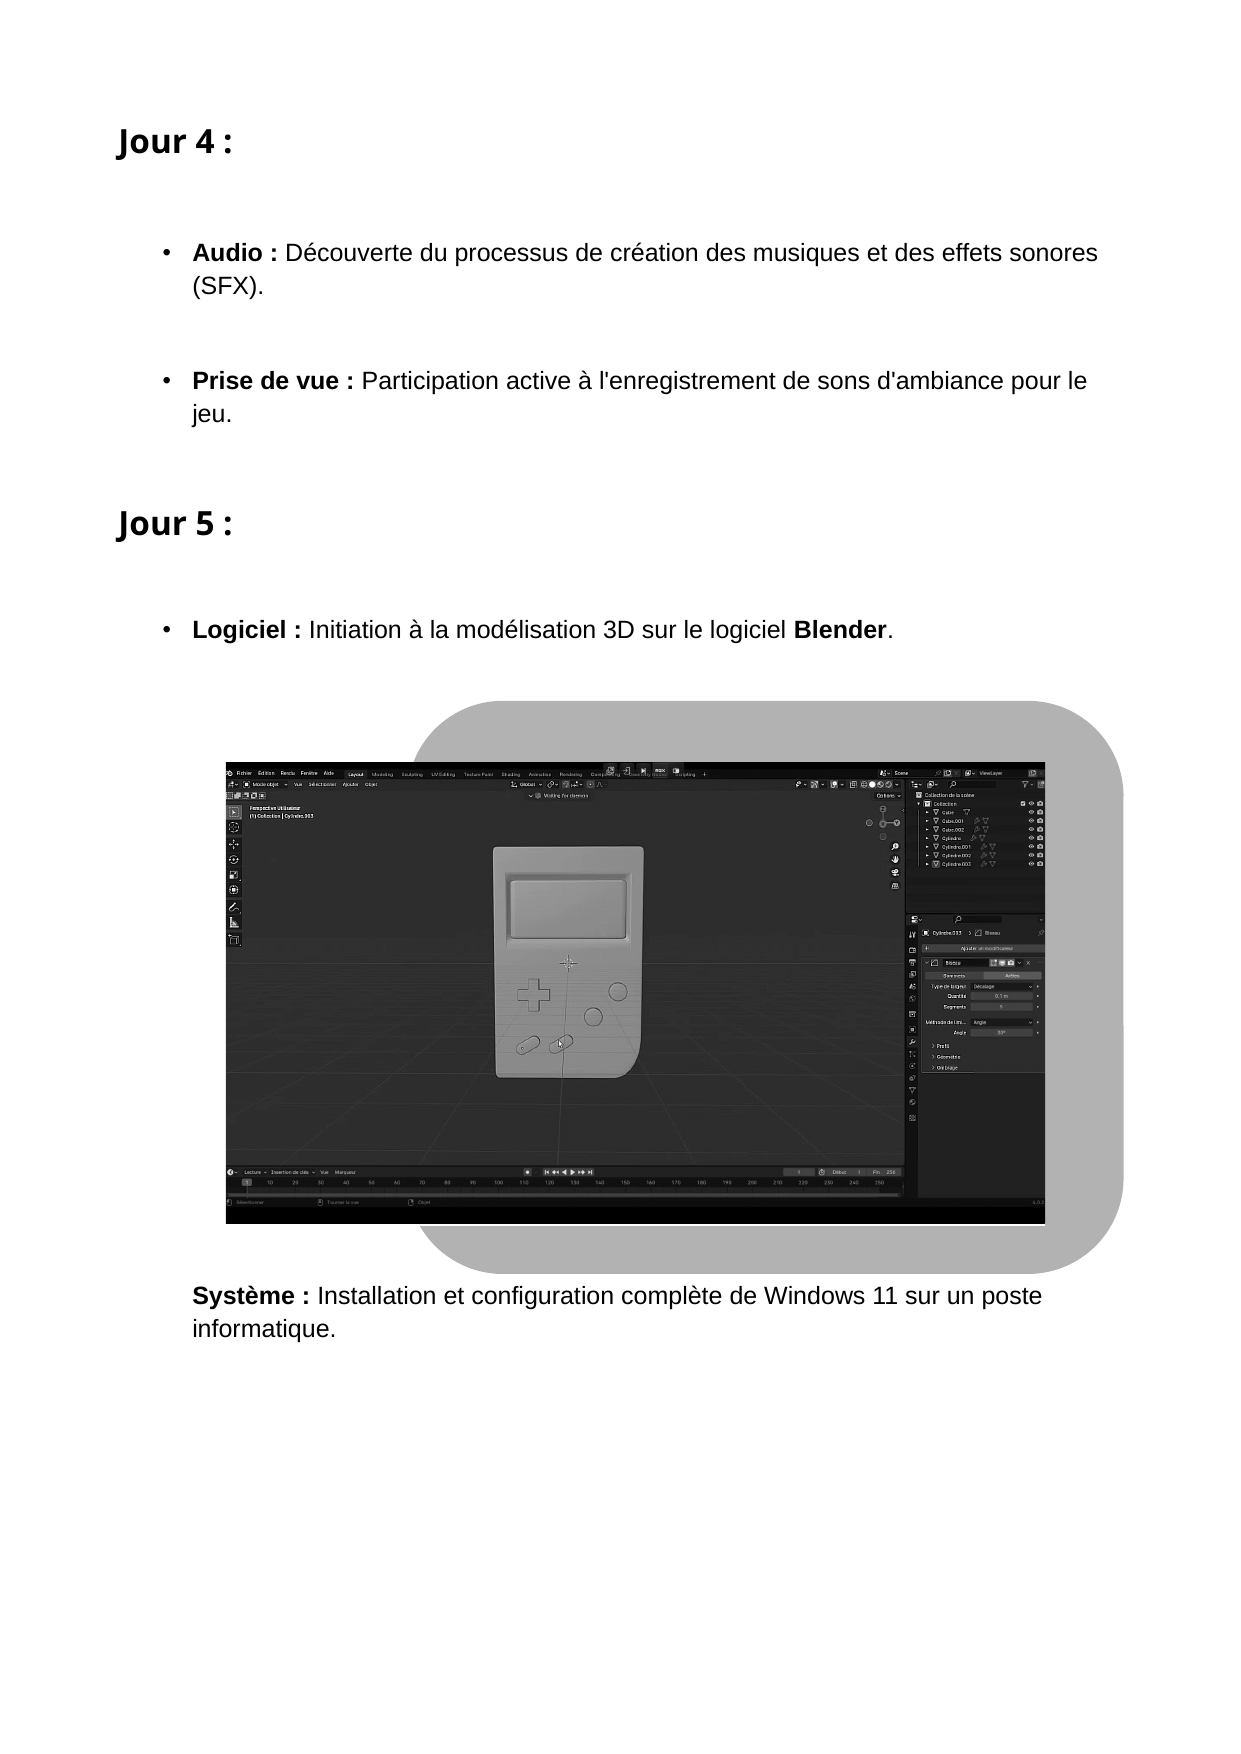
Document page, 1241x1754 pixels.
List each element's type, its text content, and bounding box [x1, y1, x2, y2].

list Audio : Découverte du processus de création des musiques et des effets sonores (SFX). [162, 238, 1122, 300]
list Logiciel : Initiation à la modélisation 3D sur le logiciel Blender. [162, 614, 1122, 643]
text Jour 4 : [118, 118, 1122, 163]
list Système : Installation et configuration complète de Windows 11 sur un poste informatique. [162, 1281, 1122, 1343]
text Jour 5 : [118, 500, 1122, 546]
list Prise de vue : Participation active à l'enregistrement de sons d'ambiance pour le jeu. [162, 366, 1122, 428]
